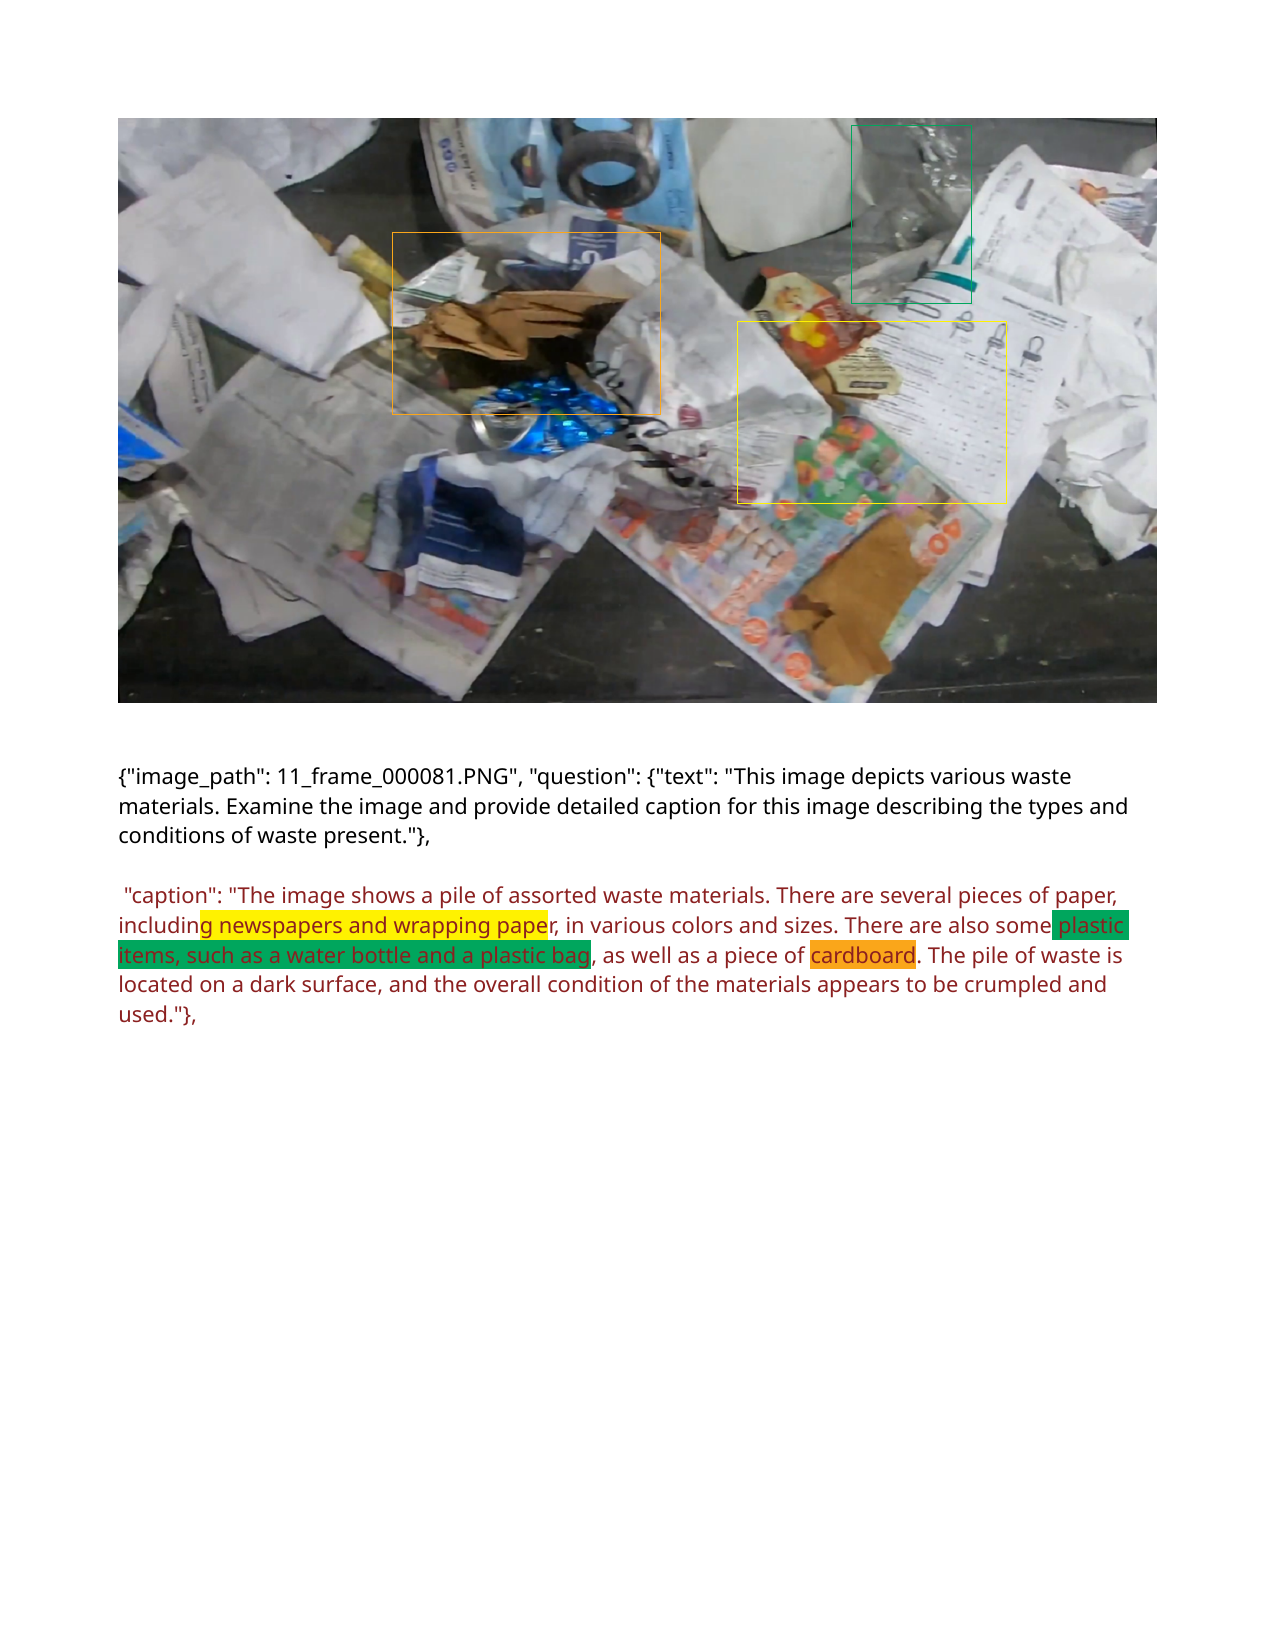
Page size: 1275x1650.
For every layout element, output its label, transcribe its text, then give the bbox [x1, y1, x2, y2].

text {"image_path": 11_frame_000081.PNG", "question": {"text": "This image depicts various waste materials. Examine the image and provide detailed caption for this image describing the types and conditions of waste present."}, [118, 761, 1157, 850]
text "caption": "The image shows a pile of assorted waste materials. There are several pieces of paper, including newspapers and wrapping paper, in various colors and sizes. There are also some plastic items, such as a water bottle and a plastic bag, as well as a piece of cardboard. The pile of waste is located on a dark surface, and the overall condition of the materials appears to be crumpled and used."}, [118, 880, 1157, 1029]
picture [118, 118, 1157, 703]
